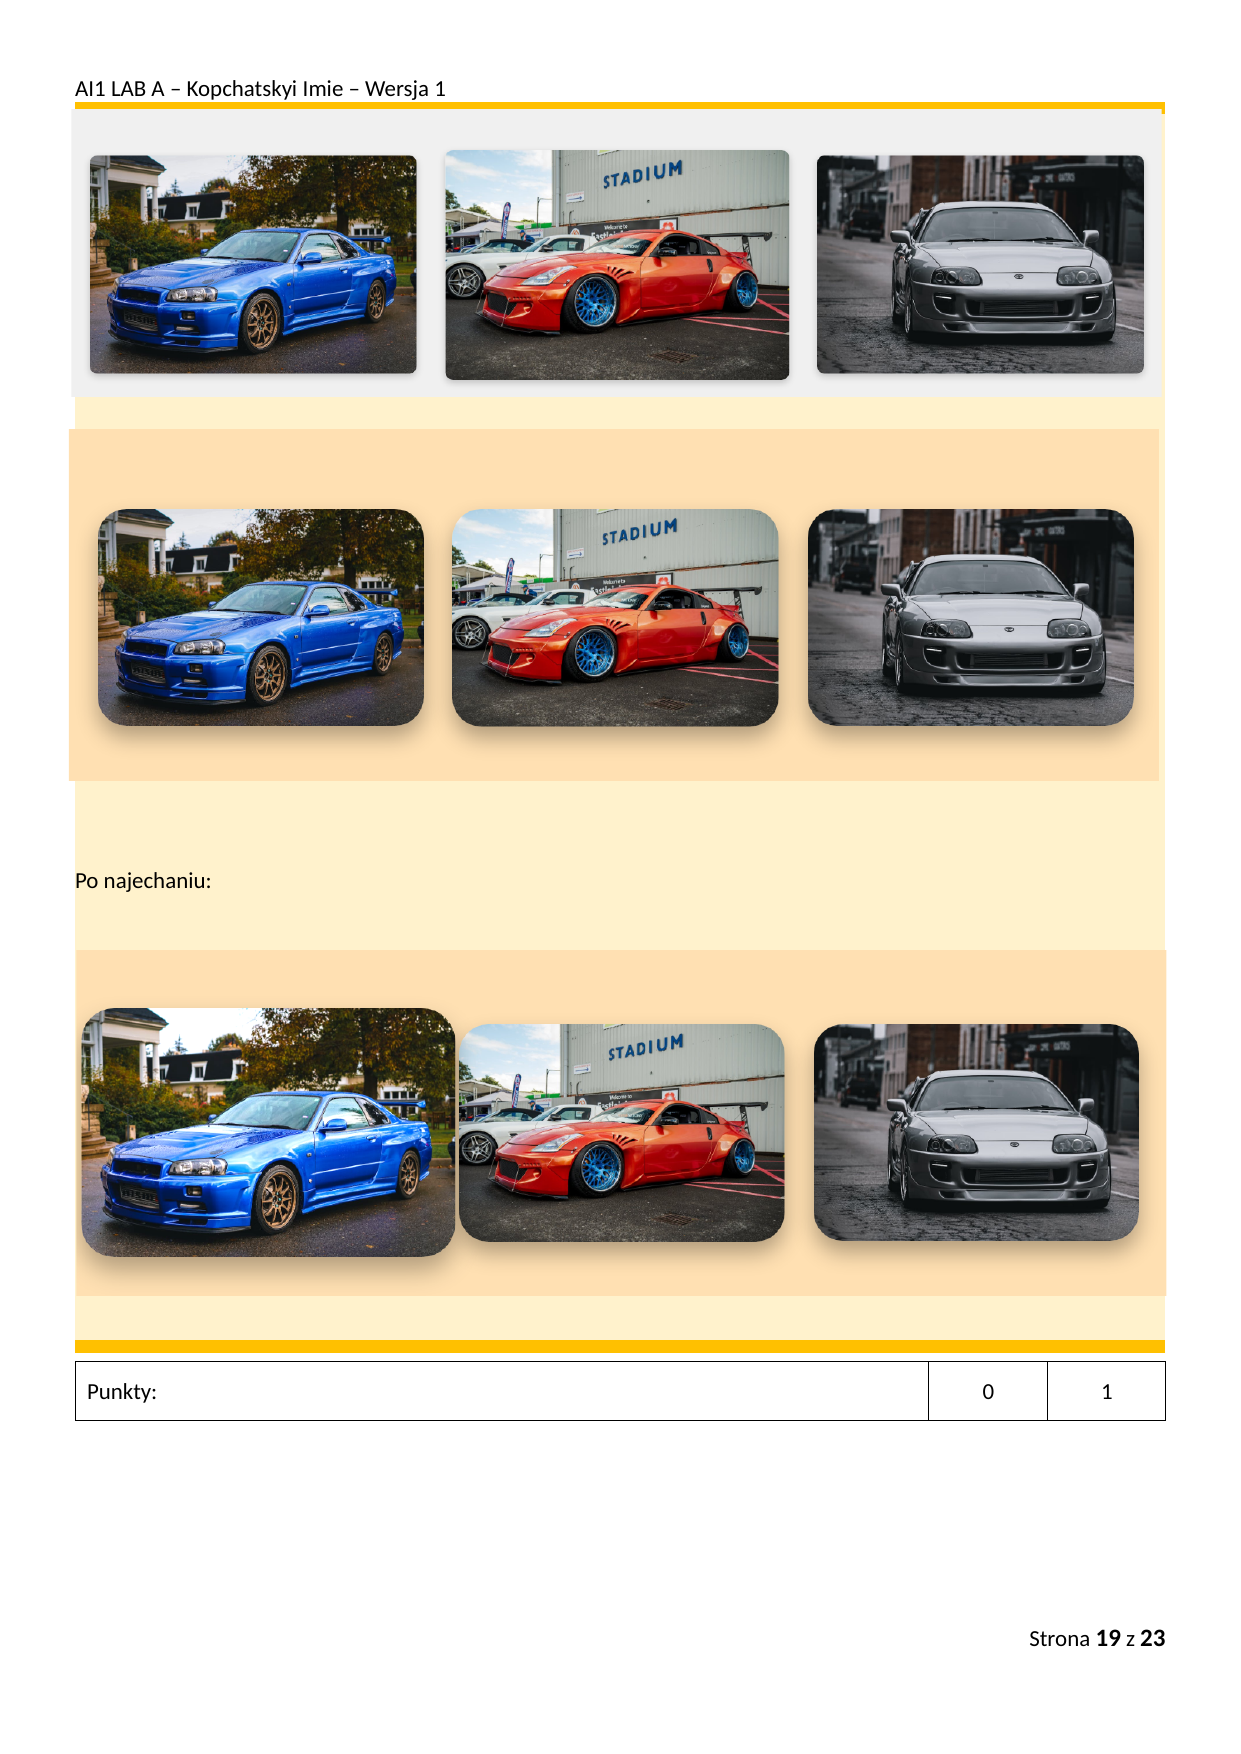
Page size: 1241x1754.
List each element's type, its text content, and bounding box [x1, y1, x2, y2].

picture [68, 429, 1159, 781]
picture [76, 950, 1167, 1296]
table_header Punkty: [76, 1362, 928, 1420]
table_header 1 [1048, 1362, 1165, 1420]
text Po najechaniu: [75, 841, 1165, 871]
picture [71, 109, 1162, 397]
table_header 0 [929, 1362, 1047, 1420]
